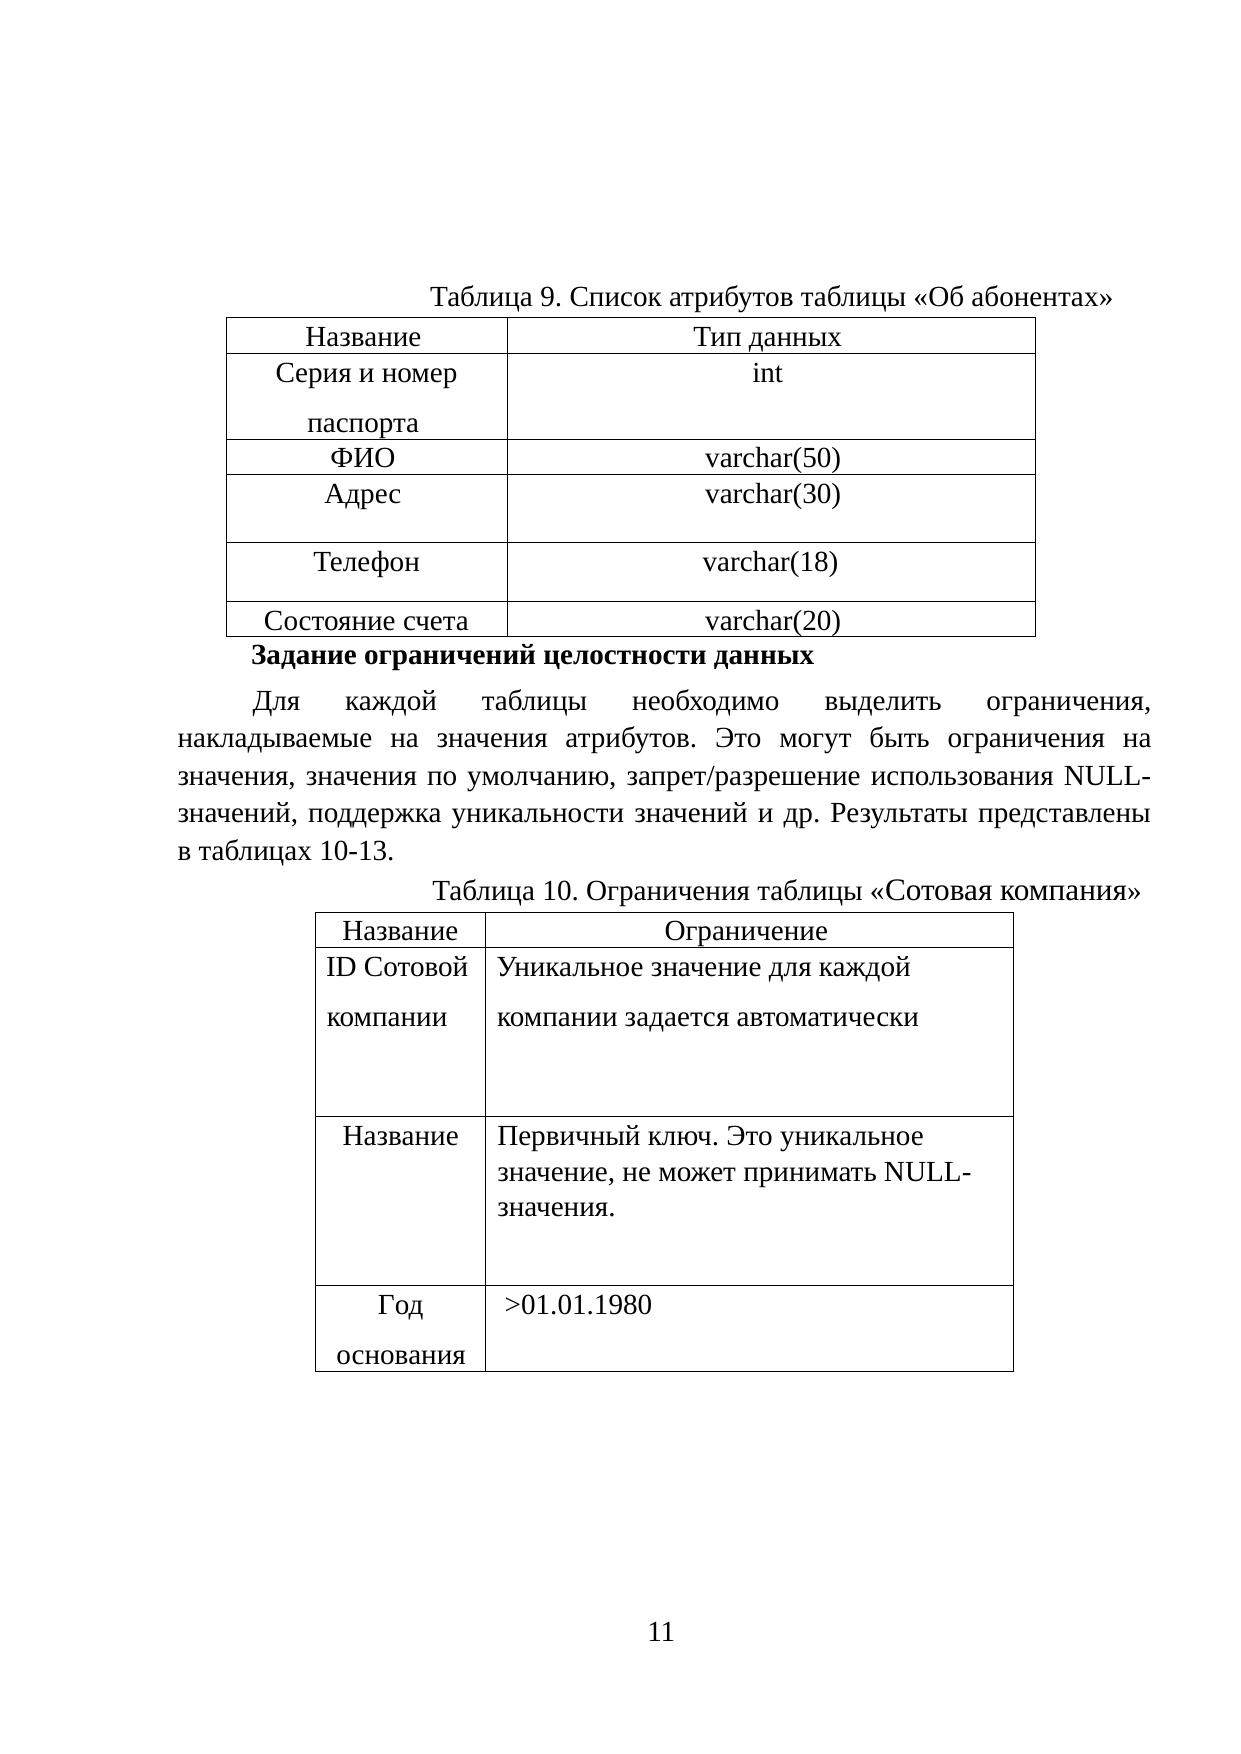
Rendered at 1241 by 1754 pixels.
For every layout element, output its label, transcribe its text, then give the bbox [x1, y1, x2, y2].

table_cell Уникальное значение для каждой компании задается автоматически [486, 948, 1013, 1116]
text Таблица 10. Ограничения таблицы «Сотовая компания» [432, 871, 1152, 907]
table_cell varchar(50) [508, 440, 1035, 474]
table_cell varchar(30) [508, 475, 1035, 542]
table_cell Телефон [227, 543, 507, 601]
table_cell Название [316, 1117, 485, 1285]
table_cell ID Сотовой компании [316, 948, 485, 1116]
table_cell >01.01.1980 [486, 1286, 1013, 1371]
table_cell Серия и номер паспорта [227, 354, 507, 438]
table_cell int [508, 354, 1035, 438]
table_cell varchar(20) [508, 602, 1035, 636]
table_cell Год основания [316, 1286, 485, 1371]
text Для каждой таблицы необходимо выделить ограничения, накладываемые на значения атрибутов. Это могут быть ограничения на значения, значения по умолчанию, запрет/разрешение использования NULL-значений, поддержка уникальности значений и др. Результаты представлены в таблицах 10-13. [177, 683, 1152, 866]
table_header Название [316, 913, 485, 947]
table_header Ограничение [486, 913, 1013, 947]
table_cell Состояние счета [227, 602, 507, 636]
table_cell ФИО [227, 440, 507, 474]
table_cell varchar(18) [508, 543, 1035, 601]
table_header Название [227, 318, 507, 353]
subtitle Задание ограничений целостности данных [251, 637, 1152, 671]
table_header Тип данных [508, 318, 1035, 353]
table_cell Адрес [227, 475, 507, 542]
table_cell Первичный ключ. Это уникальное значение, не может принимать NULL-значения. [486, 1117, 1013, 1285]
text Таблица 9. Список атрибутов таблицы «Об абонентах» [430, 279, 1152, 313]
